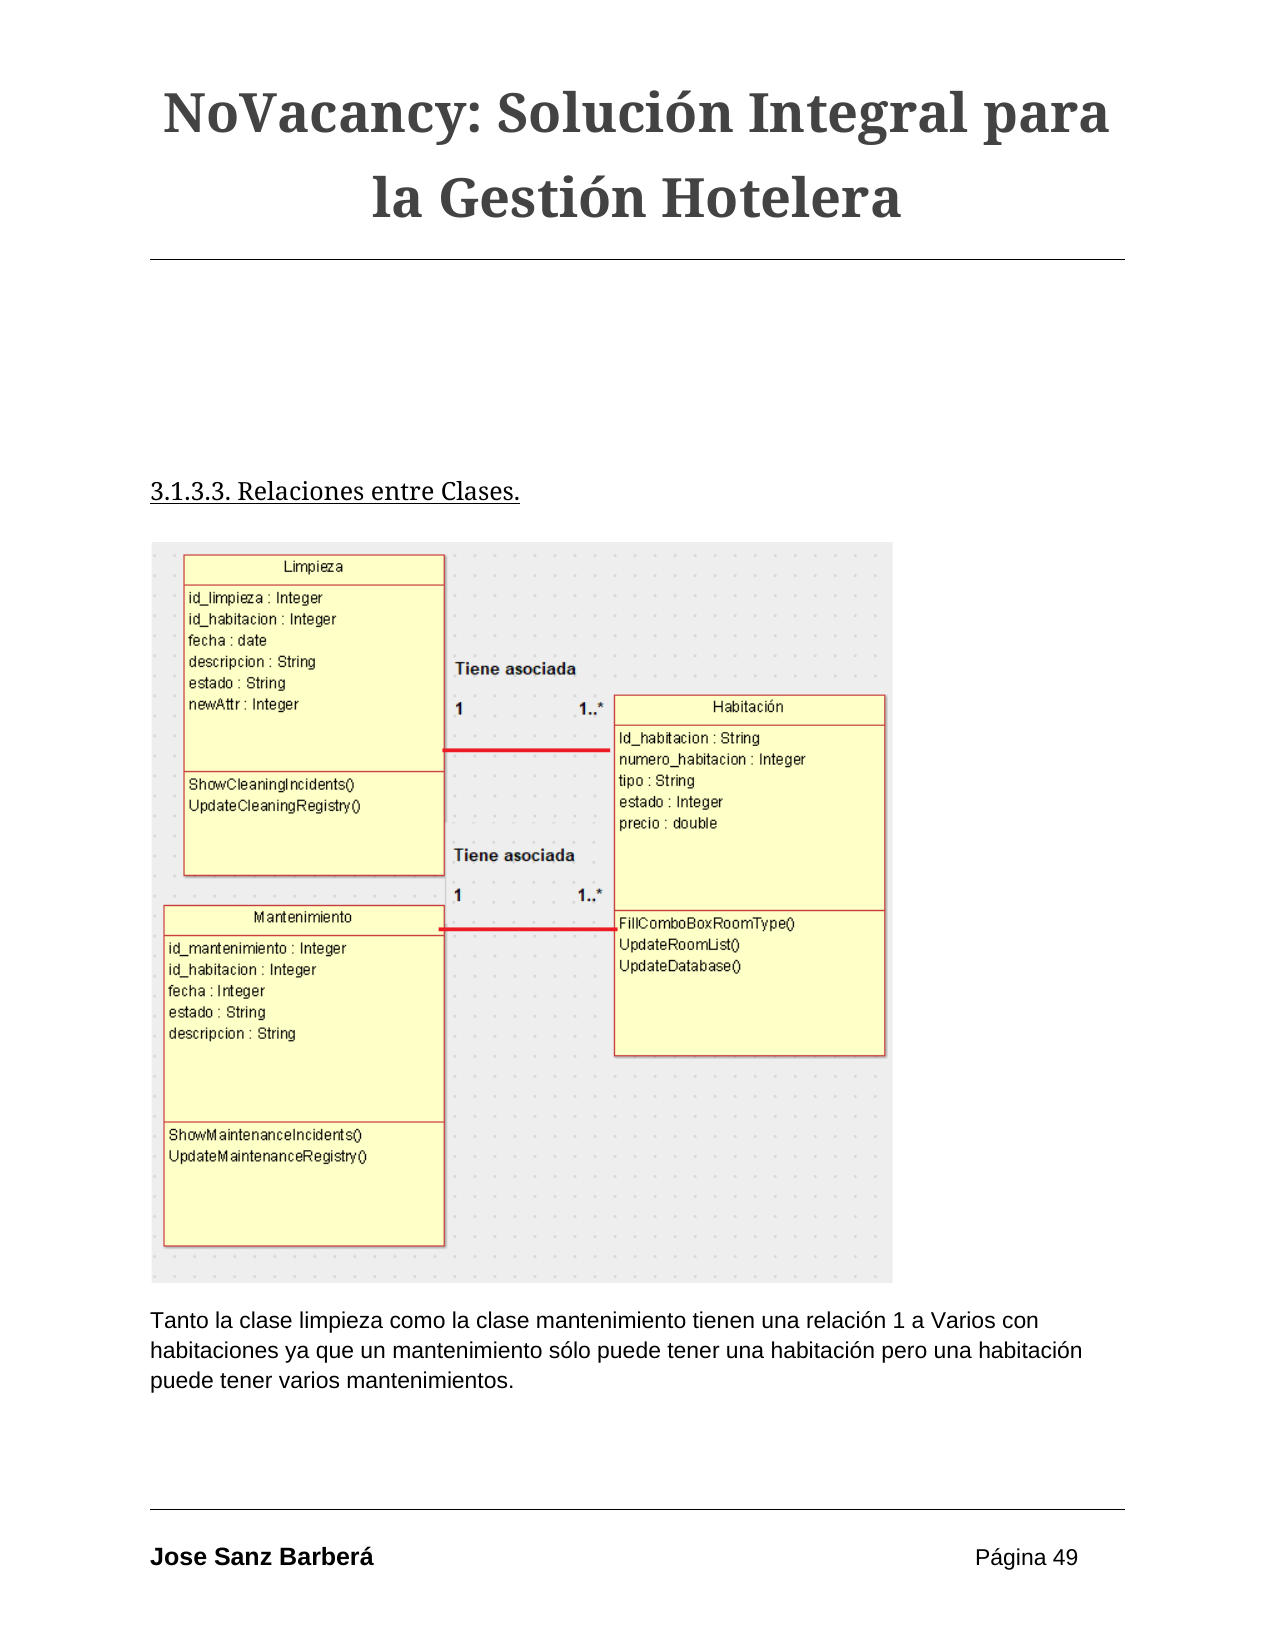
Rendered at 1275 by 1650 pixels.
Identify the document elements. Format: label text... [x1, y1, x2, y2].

subtitle 3.1.3.3. Relaciones entre Clases. [150, 474, 1125, 508]
text Tanto la clase limpieza como la clase mantenimiento tienen una relación 1 a Varios con habitaciones ya que un mantenimiento sólo puede tener una habitación pero una habitación puede tener varios mantenimientos. [150, 1307, 1125, 1393]
picture [151, 542, 893, 1283]
